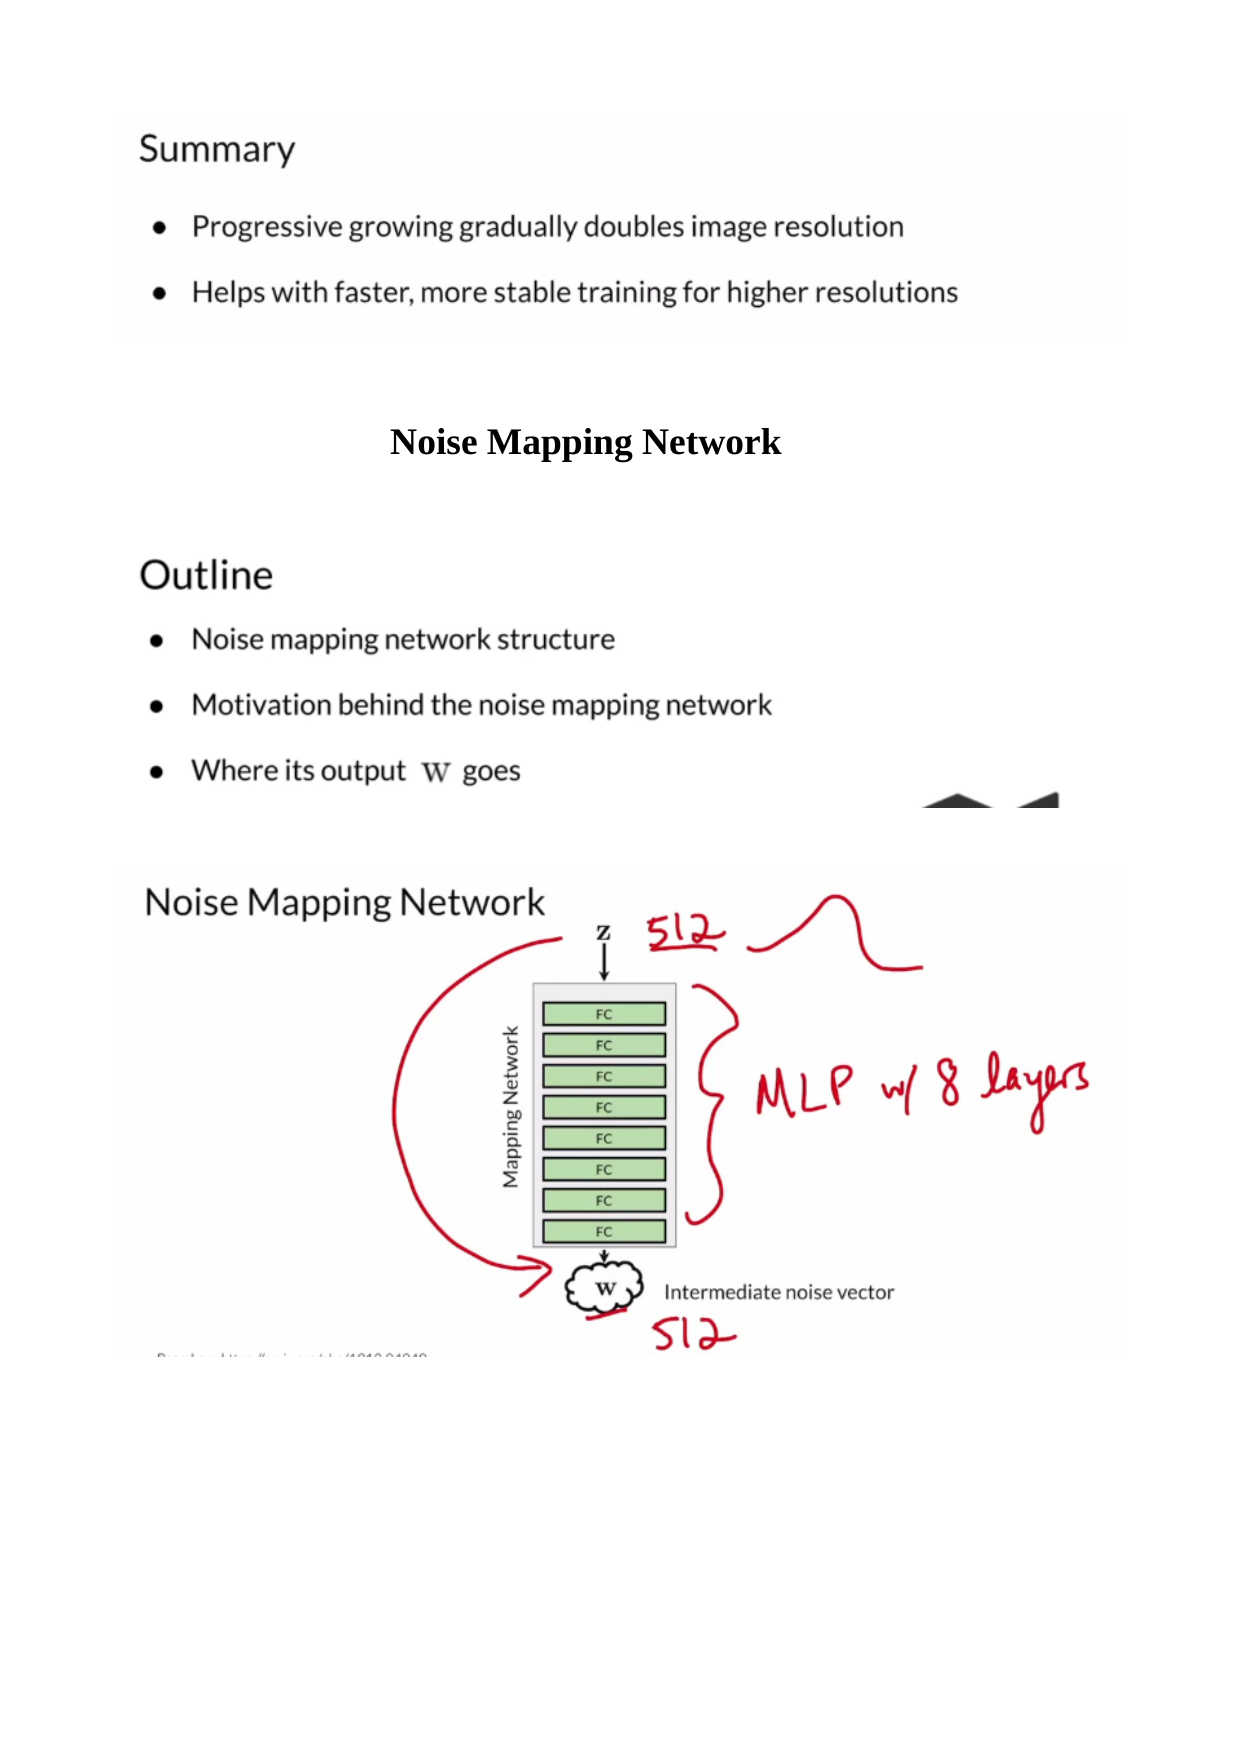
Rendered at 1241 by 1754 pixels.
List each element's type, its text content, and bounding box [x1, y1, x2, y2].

subtitle Noise Mapping Network [118, 419, 1122, 462]
picture [118, 864, 1123, 1357]
picture [118, 118, 1123, 337]
picture [118, 539, 1123, 808]
